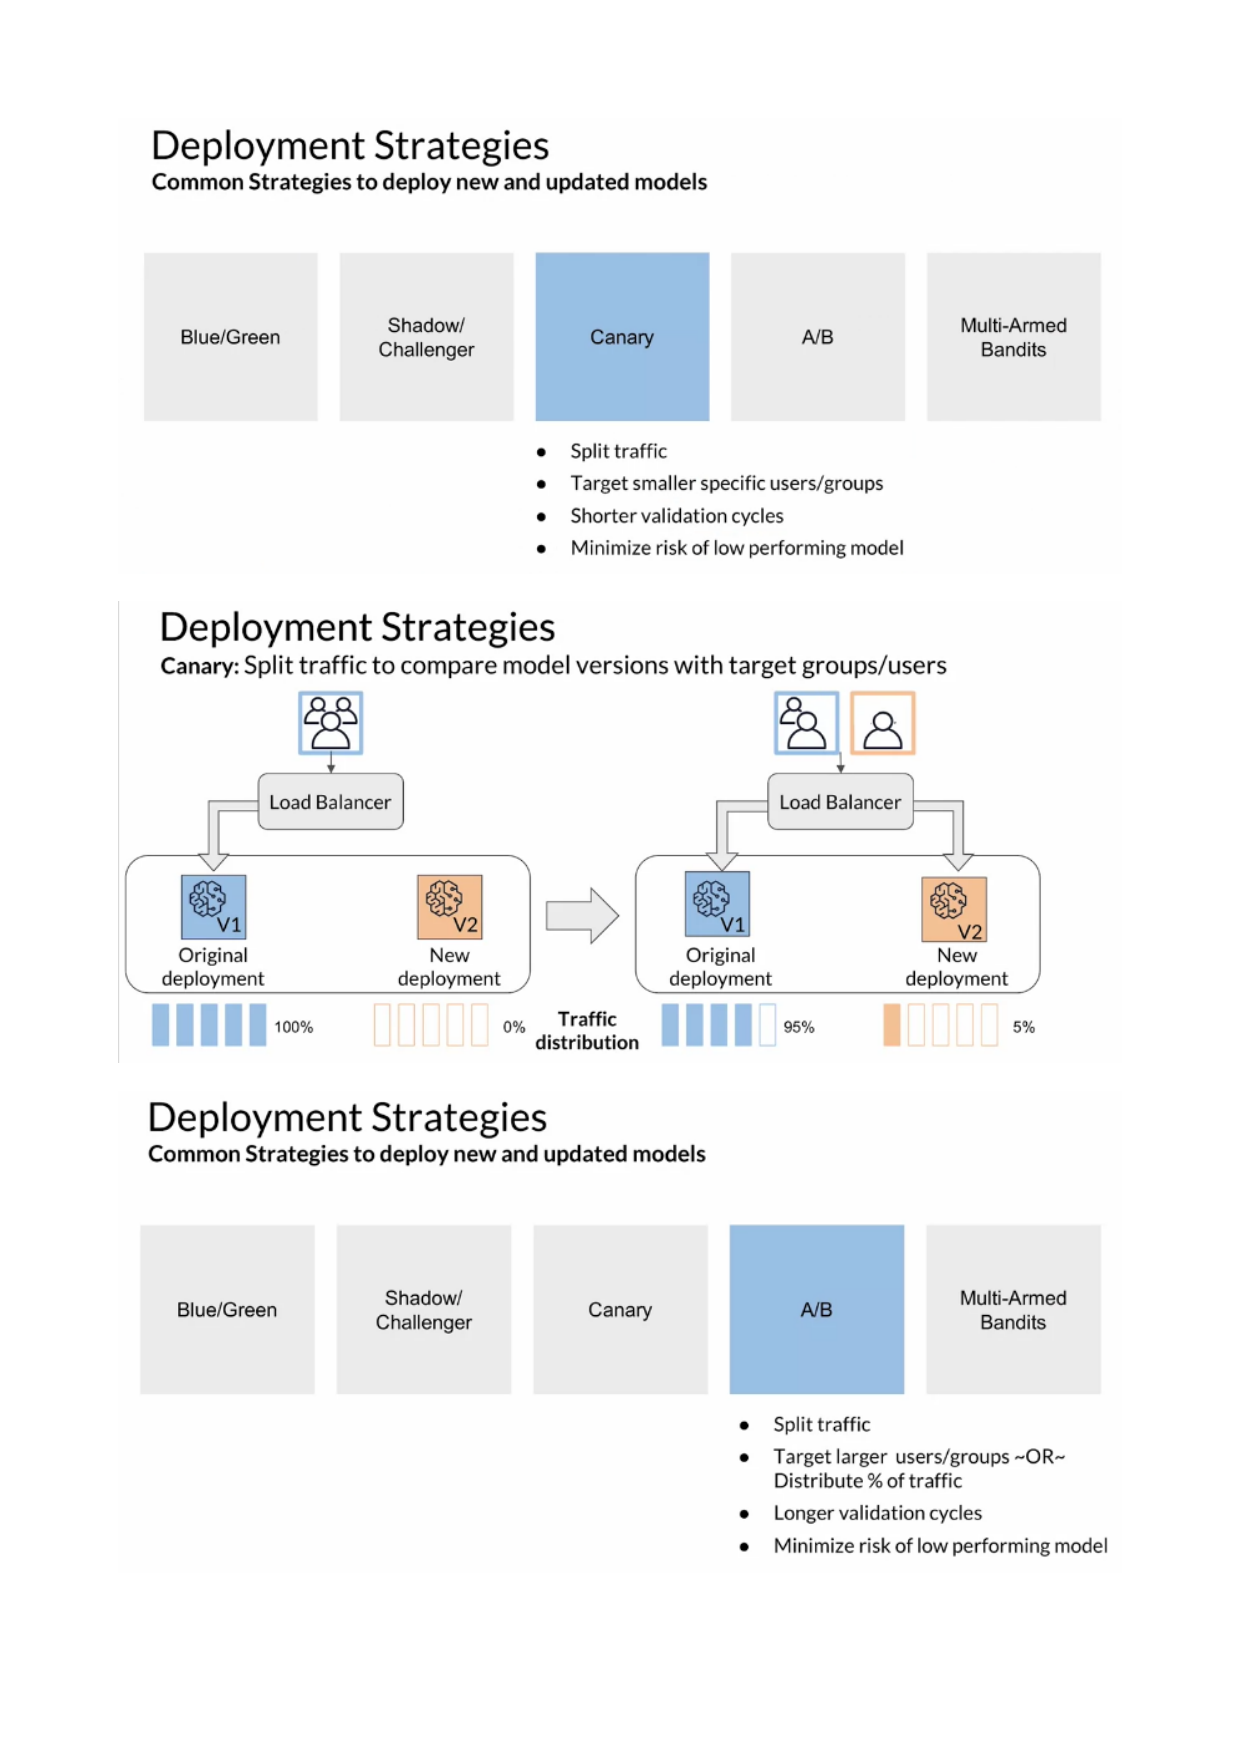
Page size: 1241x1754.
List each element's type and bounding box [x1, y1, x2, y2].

picture [118, 601, 1123, 1063]
picture [118, 118, 1123, 574]
picture [118, 1091, 1123, 1573]
